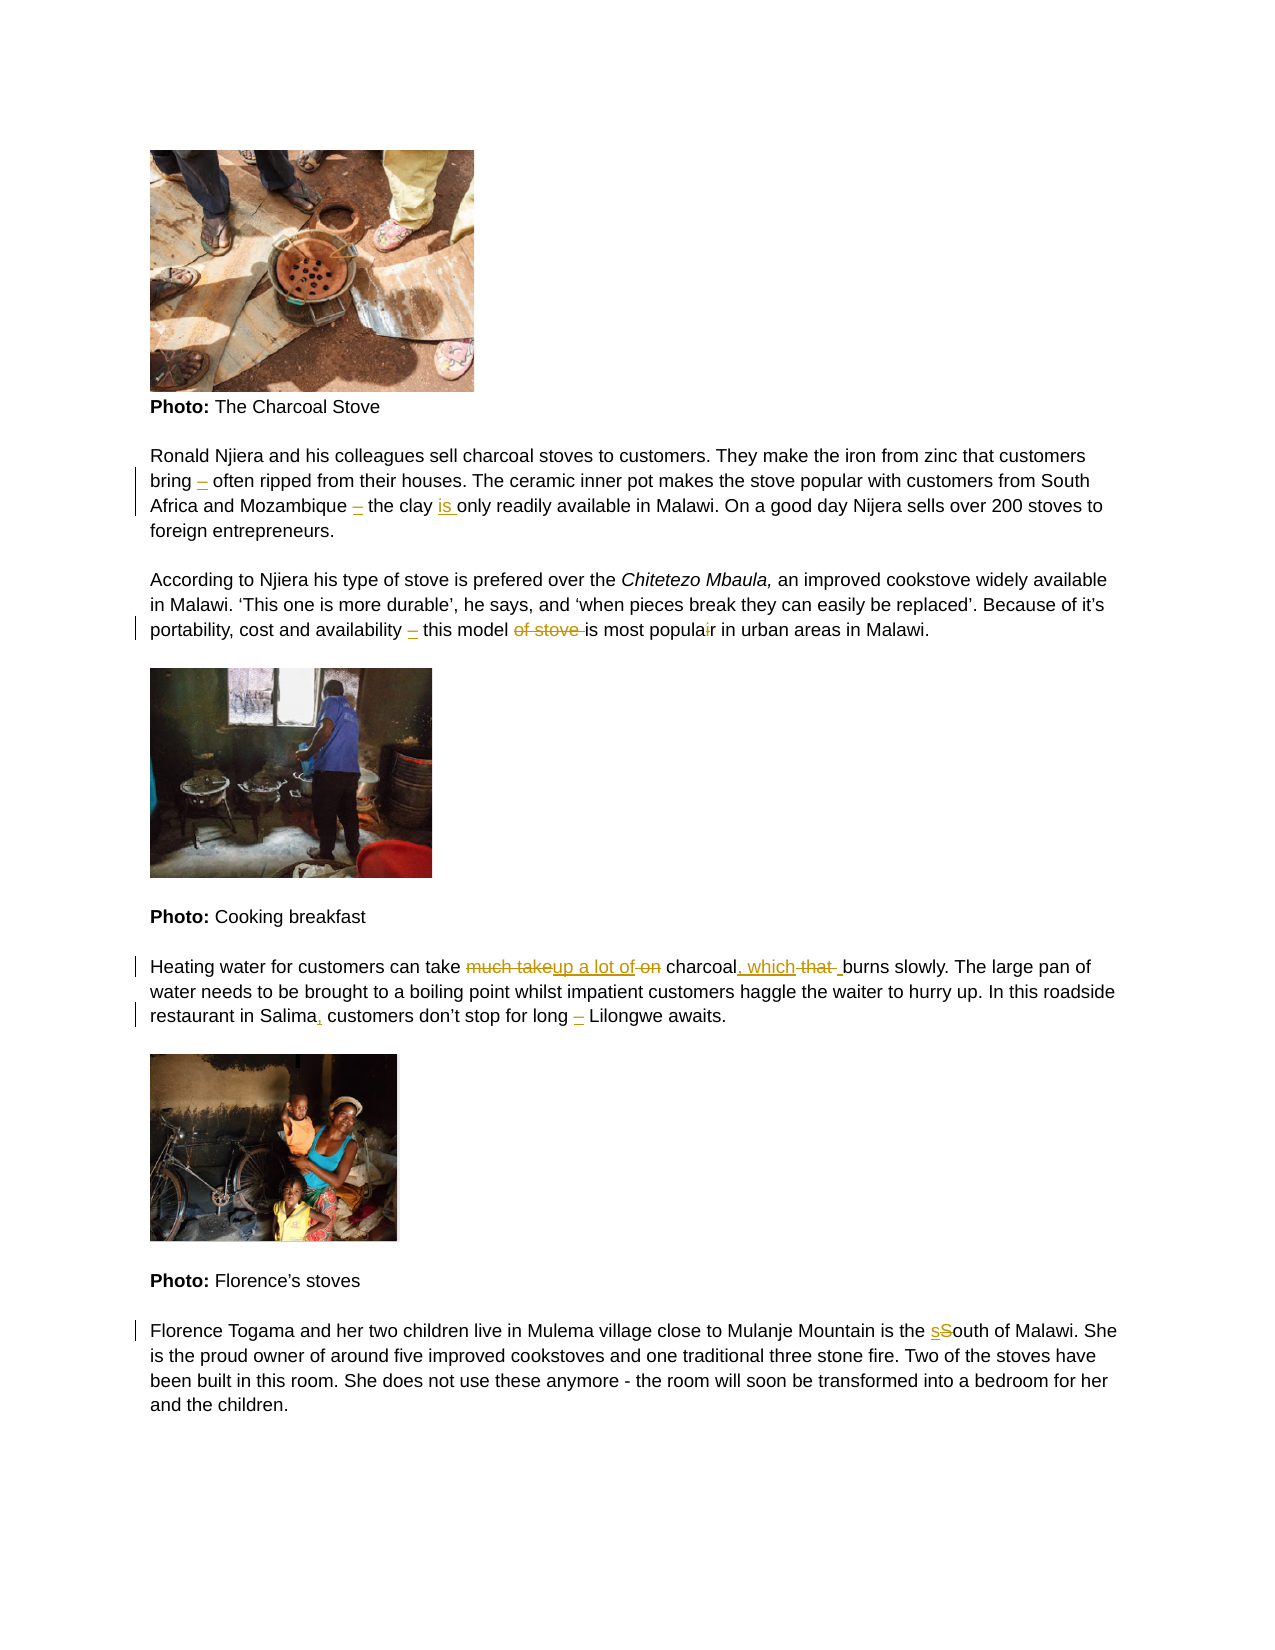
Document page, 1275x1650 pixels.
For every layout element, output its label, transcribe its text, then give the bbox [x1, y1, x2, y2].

picture [150, 1054, 400, 1242]
text Ronald Njiera and his colleagues sell charcoal stoves to customers. They make the iron from zinc that customers bring – often ripped from their houses. The ceramic inner pot makes the stove popular with customers from South Africa and Mozambique – the clay is only readily available in Malawi. On a good day Nijera sells over 200 stoves to foreign entrepreneurs. [150, 445, 1125, 541]
text Photo: The Charcoal Stove [150, 396, 1125, 417]
text Heating water for customers can take up a lot of charcoal, which burns slowly. The large pan of water needs to be brought to a boiling point whilst impatient customers haggle the waiter to hurry up. In this roadside restaurant in Salima, customers don’t stop for long – Lilongwe awaits. [150, 956, 1125, 1027]
picture [150, 668, 433, 878]
text Florence Togama and her two children live in Mulema village close to Mulanje Mountain is the south of Malawi. She is the proud owner of around five improved cookstoves and one traditional three stone fire. Two of the stoves have been built in this room. She does not use these anymore - the room will soon be transformed into a bedroom for her and the children. [150, 1320, 1125, 1416]
text According to Njiera his type of stove is prefered over the Chitetezo Mbaula, an improved cookstove widely available in Malawi. ‘This one is more durable’, he says, and ‘when pieces break they can easily be replaced’. Because of it’s portability, cost and availability – this model is most popular in urban areas in Malawi. [150, 569, 1125, 640]
text Photo: Florence’s stoves [150, 1270, 1125, 1292]
text Photo: Cooking breakfast [150, 906, 1125, 928]
picture [150, 150, 475, 392]
